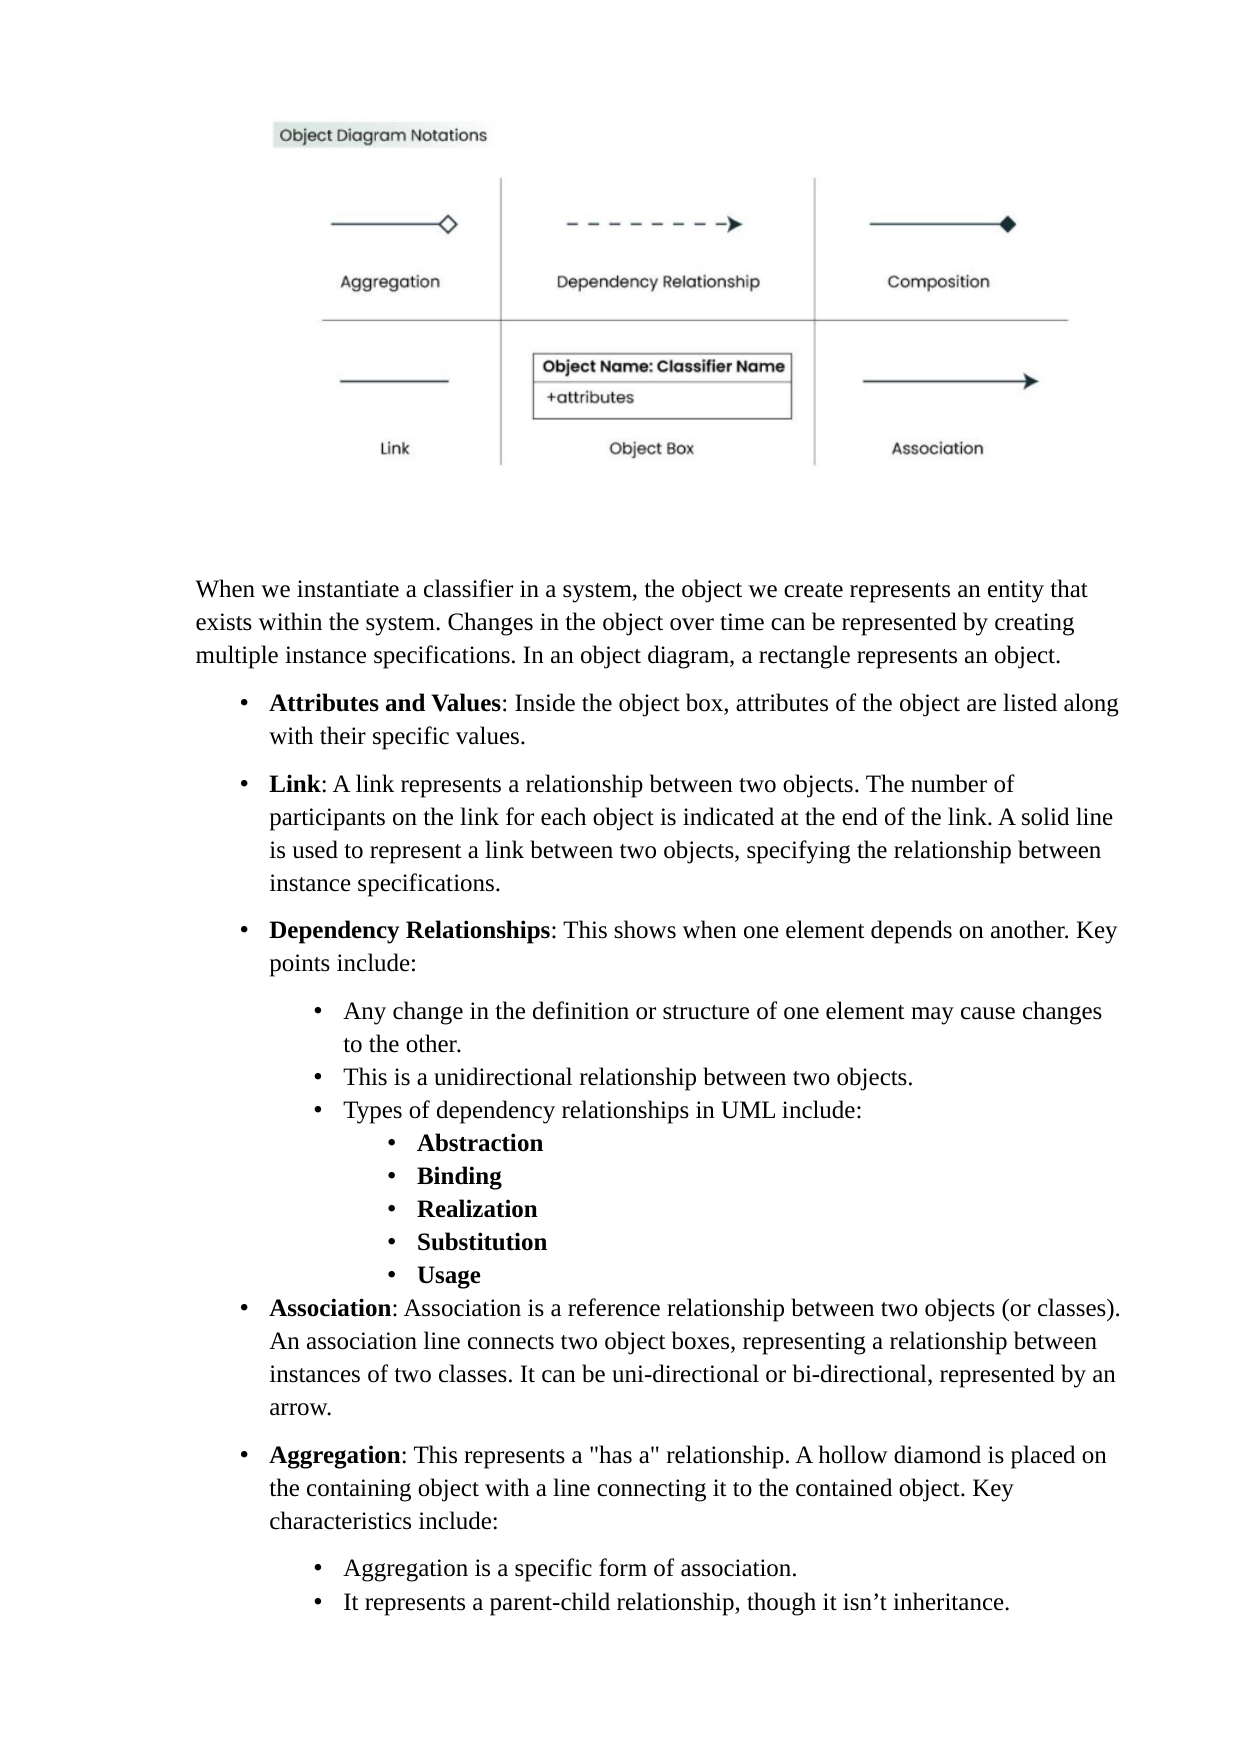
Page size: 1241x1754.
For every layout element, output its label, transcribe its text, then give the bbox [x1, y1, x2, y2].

list Link: A link represents a relationship between two objects. The number of participants on the link for each object is indicated at the end of the link. A solid line is used to represent a link between two objects, specifying the relationship between instance specifications. [240, 769, 1123, 897]
list Abstraction [387, 1128, 1123, 1157]
text When we instantiate a classifier in a system, the object we create represents an entity that exists within the system. Changes in the object over time can be represented by creating multiple instance specifications. In an object diagram, a rectangle represents an object. [195, 574, 1123, 669]
list Types of dependency relationships in UML include: [313, 1095, 1123, 1124]
picture [195, 117, 1124, 494]
list Attributes and Values: Inside the object box, attributes of the object are listed along with their specific values. [240, 688, 1123, 750]
list Any change in the definition or structure of one element may cause changes to the other. [313, 996, 1123, 1058]
list Association: Association is a reference relationship between two objects (or classes). An association line connects two object boxes, representing a relationship between instances of two classes. It can be uni-directional or bi-directional, represented by an arrow. [240, 1293, 1123, 1421]
list Substitution [387, 1227, 1123, 1256]
list It represents a parent-child relationship, though it isn’t inheritance. [313, 1587, 1123, 1615]
list Aggregation: This represents a "has a" relationship. A hollow diamond is placed on the containing object with a line connecting it to the contained object. Key characteristics include: [240, 1440, 1123, 1535]
list Realization [387, 1194, 1123, 1223]
list This is a unidirectional relationship between two objects. [313, 1062, 1123, 1091]
list Aggregation is a specific form of association. [313, 1553, 1123, 1582]
list Dependency Relationships: This shows when one element depends on another. Key points include: [240, 915, 1123, 977]
list Binding [387, 1161, 1123, 1190]
list Usage [387, 1260, 1123, 1289]
